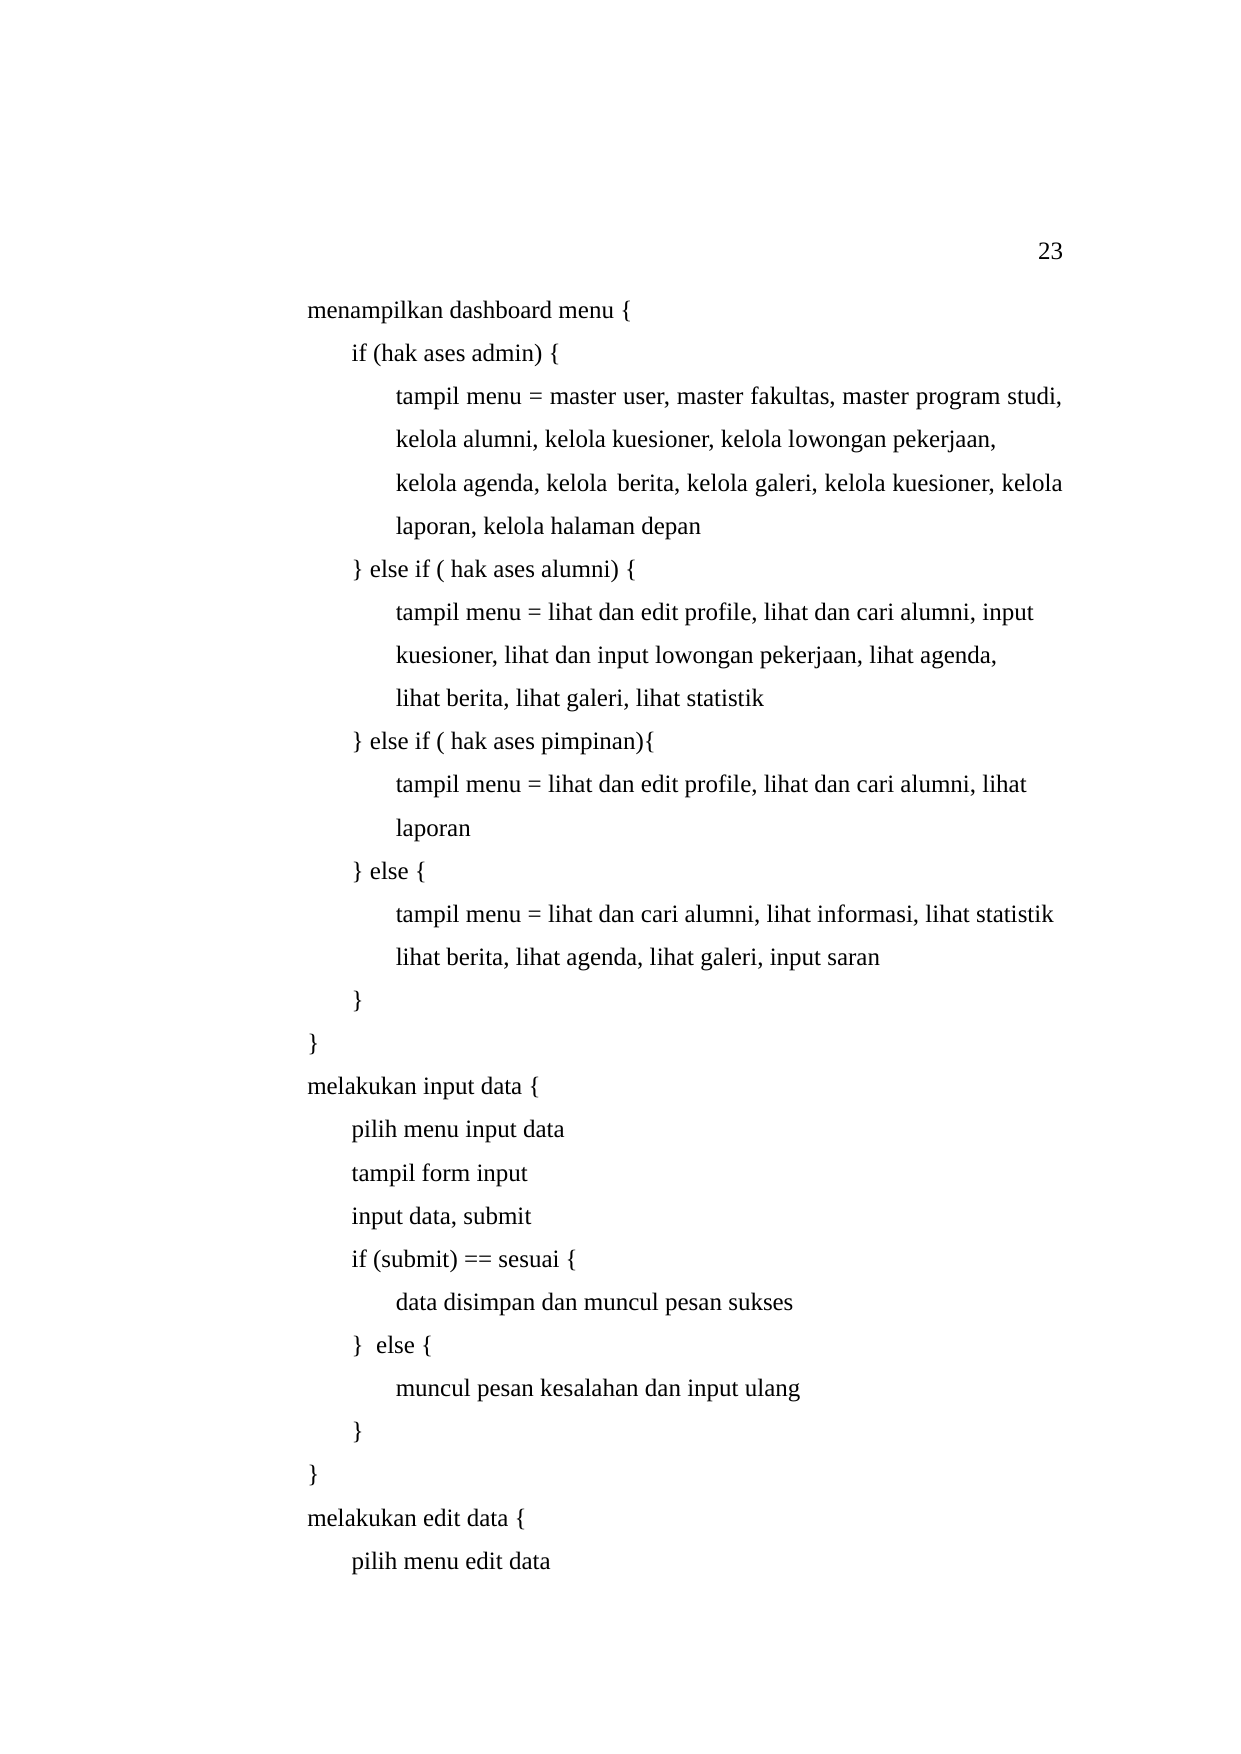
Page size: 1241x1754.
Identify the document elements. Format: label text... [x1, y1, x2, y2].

text data disimpan dan muncul pesan sukses [307, 1287, 1063, 1316]
text muncul pesan kesalahan dan input ulang [307, 1373, 1063, 1402]
text } else { [307, 1330, 1063, 1359]
text } else if ( hak ases pimpinan){ [307, 726, 1063, 755]
text } [307, 1028, 1063, 1057]
text if (submit) == sesuai { [307, 1244, 1063, 1273]
text input data, submit [307, 1201, 1063, 1229]
text pilih menu input data [307, 1114, 1063, 1143]
text } else if ( hak ases alumni) { [307, 554, 1063, 583]
text menampilkan dashboard menu { [307, 295, 1063, 324]
text melakukan input data { [307, 1071, 1063, 1100]
text melakukan edit data { [307, 1503, 1063, 1531]
text tampil menu = lihat dan edit profile, lihat dan cari alumni, input kuesioner, lihat dan input lowongan pekerjaan, lihat agenda, lihat berita, lihat galeri, lihat statistik [307, 597, 1063, 712]
text tampil form input [307, 1158, 1063, 1186]
text if (hak ases admin) { [307, 338, 1063, 367]
text tampil menu = master user, master fakultas, master program studi, kelola alumni, kelola kuesioner, kelola lowongan pekerjaan, kelola agenda, kelola berita, kelola galeri, kelola kuesioner, kelola laporan, kelola halaman depan [307, 381, 1063, 539]
text tampil menu = lihat dan edit profile, lihat dan cari alumni, lihat laporan [307, 769, 1063, 841]
text } else { [307, 856, 1063, 884]
text pilih menu edit data [307, 1546, 1063, 1574]
text } [307, 1416, 1063, 1445]
text } [307, 1459, 1063, 1488]
text tampil menu = lihat dan cari alumni, lihat informasi, lihat statistik lihat berita, lihat agenda, lihat galeri, input saran [307, 899, 1063, 971]
text } [307, 985, 1063, 1014]
